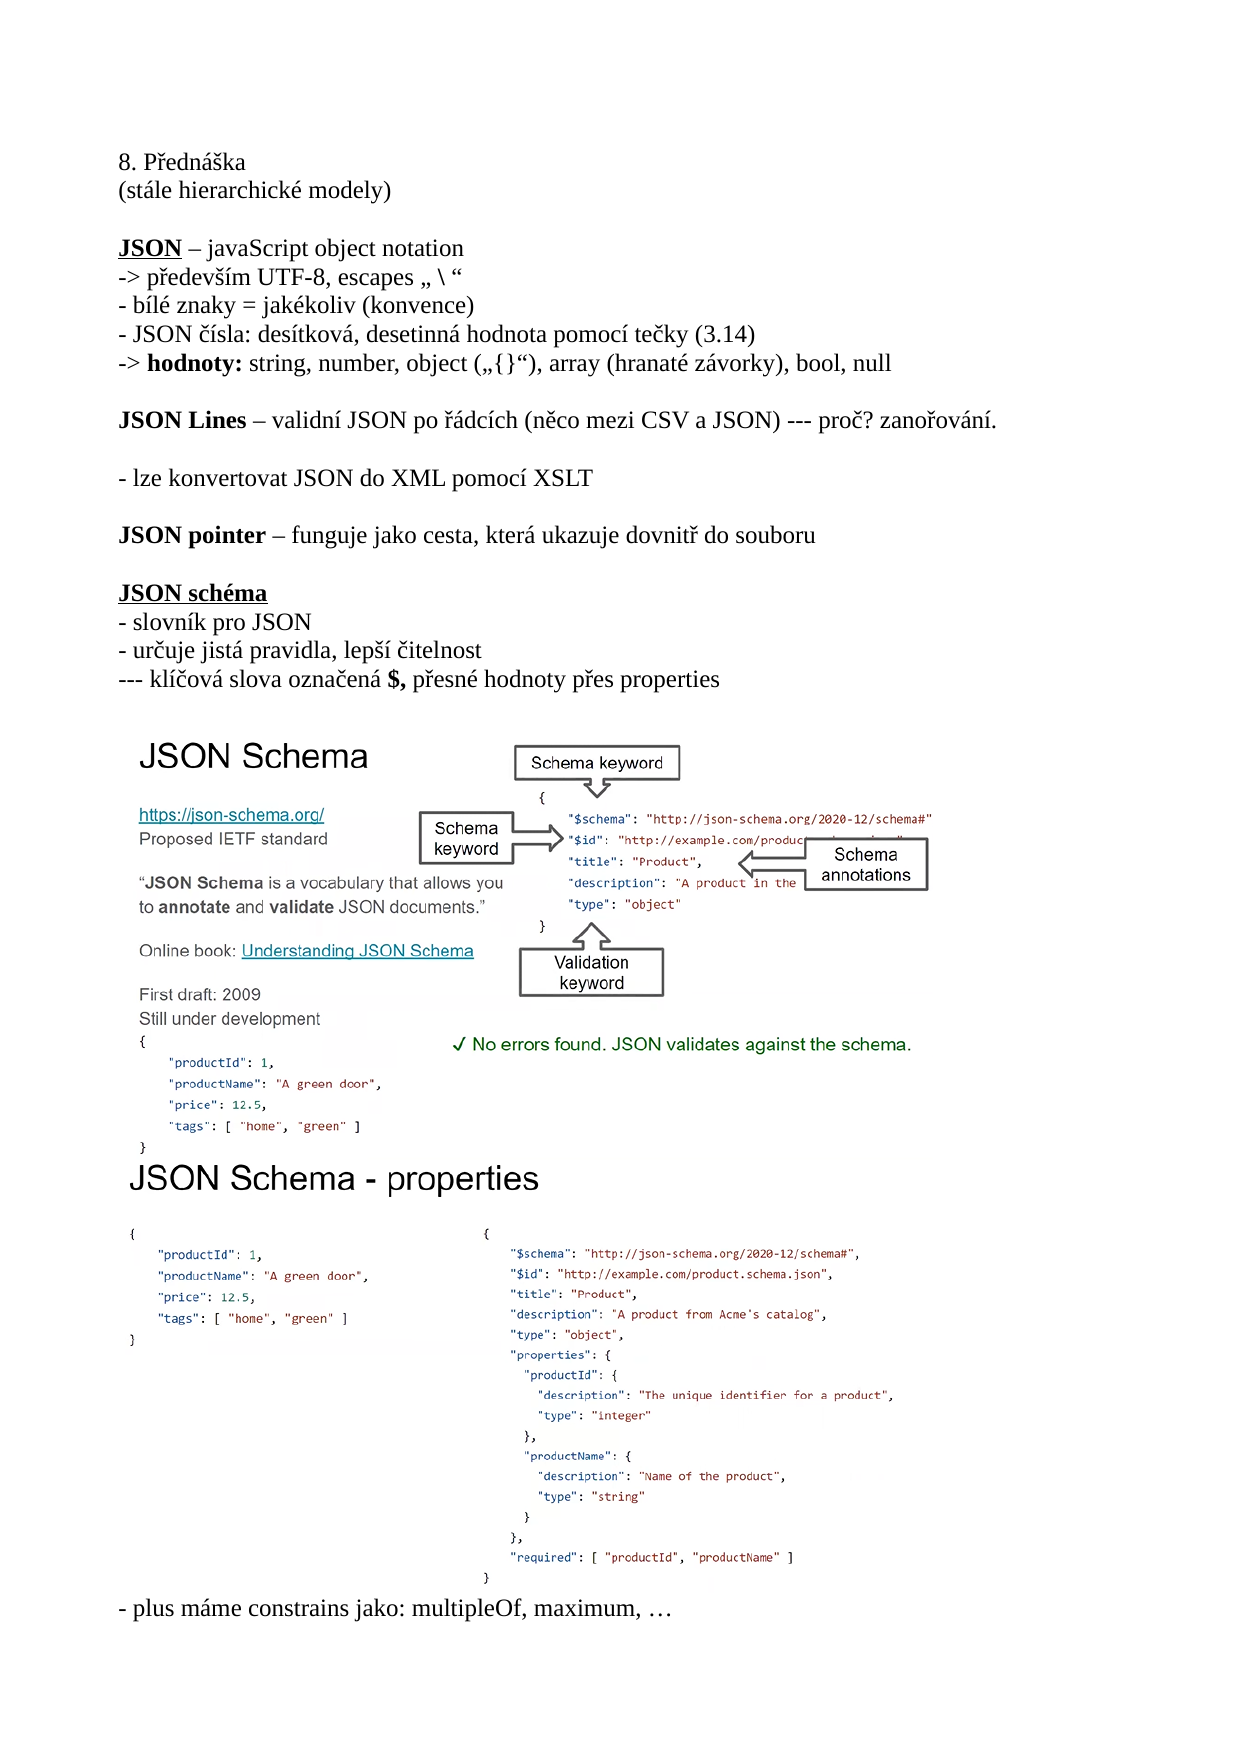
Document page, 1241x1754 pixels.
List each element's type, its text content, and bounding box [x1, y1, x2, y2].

text JSON pointer – funguje jako cesta, která ukazuje dovnitř do souboru [118, 521, 1122, 549]
text JSON Lines – validní JSON po řádcích (něco mezi CSV a JSON) --- proč? zanořování. - lze konvertovat JSON do XML pomocí XSLT [118, 406, 1122, 492]
text JSON schéma - slovník pro JSON - určuje jistá pravidla, lepší čitelnost [118, 578, 1122, 664]
picture [118, 693, 933, 1593]
text 8. Přednáška [118, 147, 1122, 176]
text - plus máme constrains jako: multipleOf, maximum, … [118, 1593, 1122, 1622]
text --- klíčová slova označená $, přesné hodnoty přes properties [118, 664, 1122, 693]
text JSON – javaScript object notation -> především UTF-8, escapes „ \ “ - bílé znaky = jakékoliv (konvence) - JSON čísla: desítková, desetinná hodnota pomocí tečky (3.14) -> hodnoty: string, number, object („{}“), array (hranaté závorky), bool, null [118, 233, 1122, 377]
text (stále hierarchické modely) [118, 176, 1122, 204]
